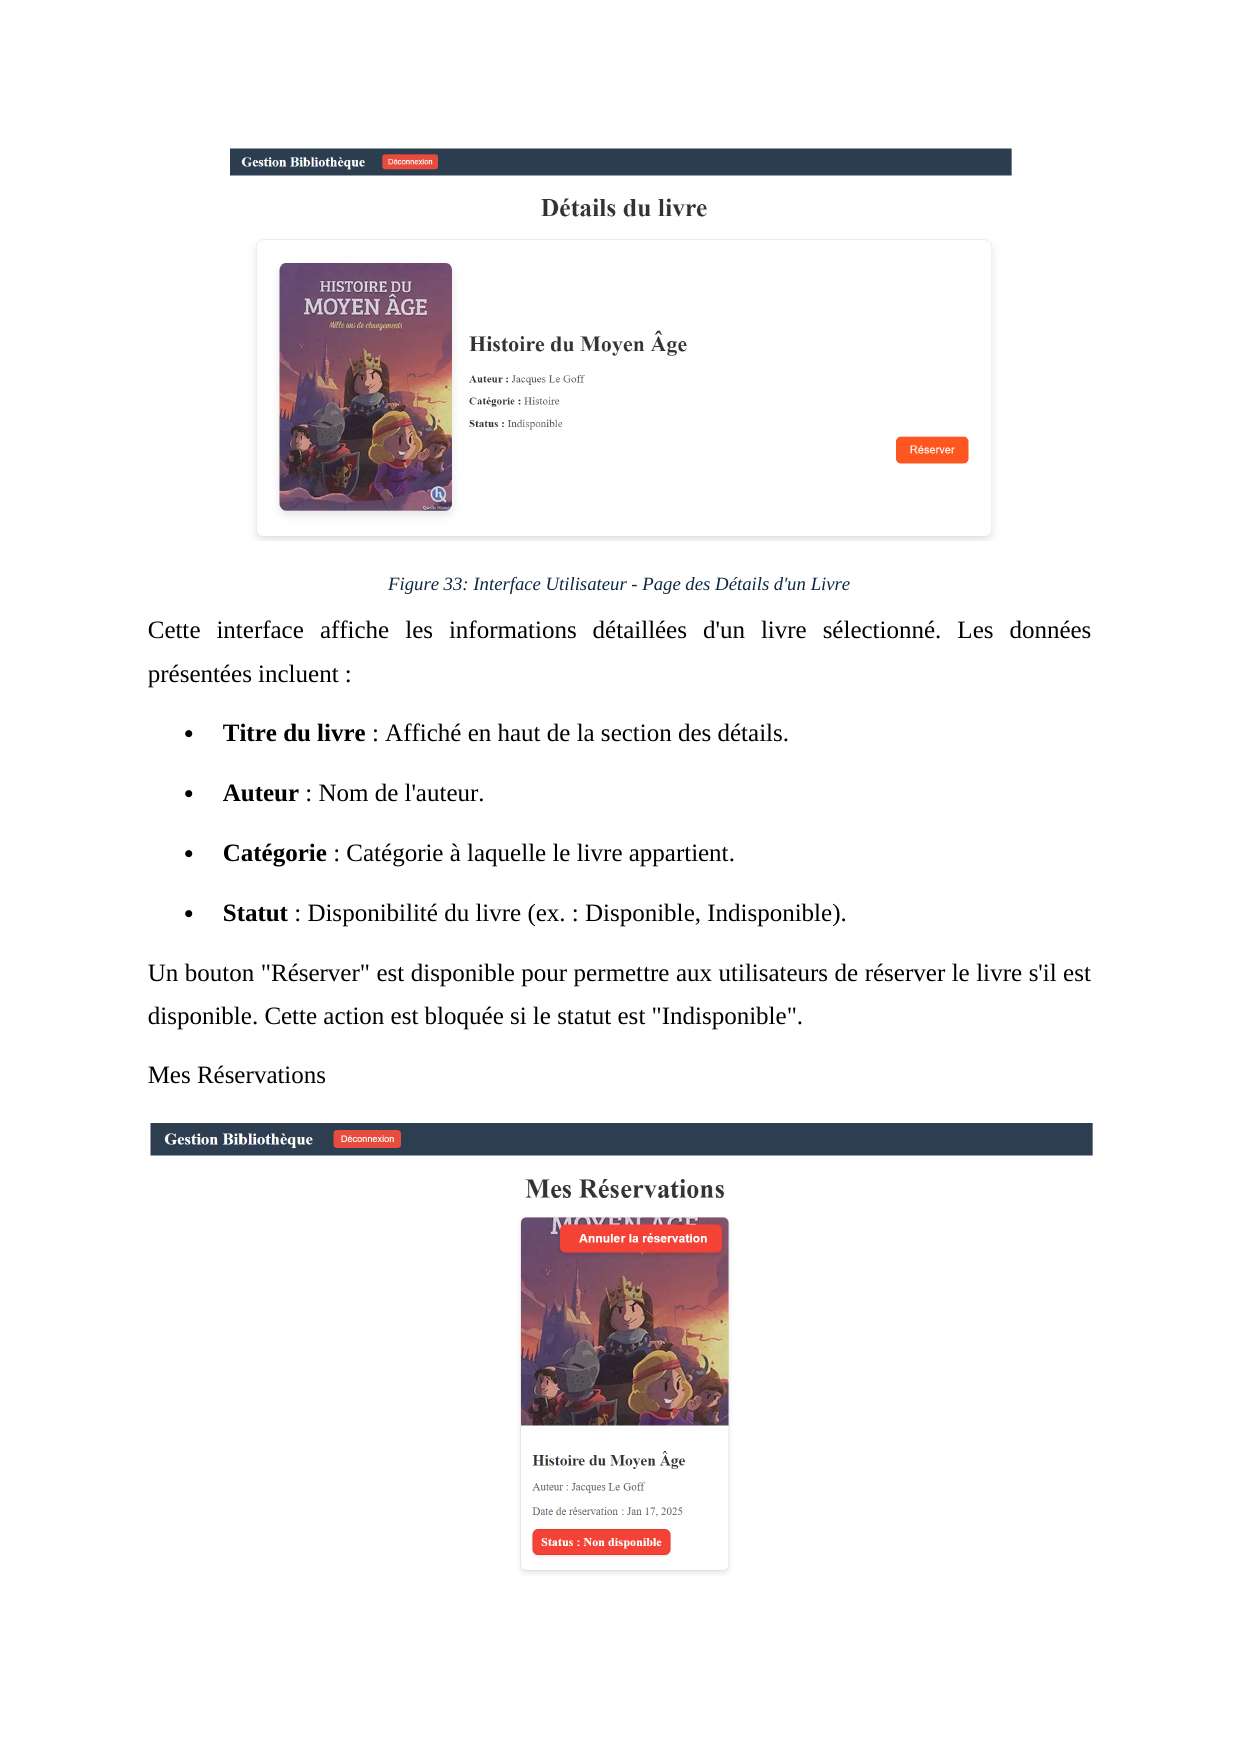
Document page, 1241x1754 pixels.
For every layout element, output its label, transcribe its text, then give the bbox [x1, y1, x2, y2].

list Statut : Disponibilité du livre (ex. : Disponible, Indisponible). [185, 898, 1093, 927]
list Catégorie : Catégorie à laquelle le livre appartient. [185, 838, 1093, 867]
text Figure 33: Interface Utilisateur - Page des Détails d'un Livre [148, 573, 1093, 595]
text Mes Réservations [148, 1061, 1093, 1089]
list Titre du livre : Affiché en haut de la section des détails. [185, 718, 1093, 747]
text Un bouton "Réserver" est disponible pour permettre aux utilisateurs de réserver le livre s'il est disponible. Cette action est bloquée si le statut est "Indisponible". [148, 958, 1093, 1029]
text Cette interface affiche les informations détaillées d'un livre sélectionné. Les données présentées incluent : [148, 616, 1093, 687]
list Auteur : Nom de l'auteur. [185, 778, 1093, 807]
